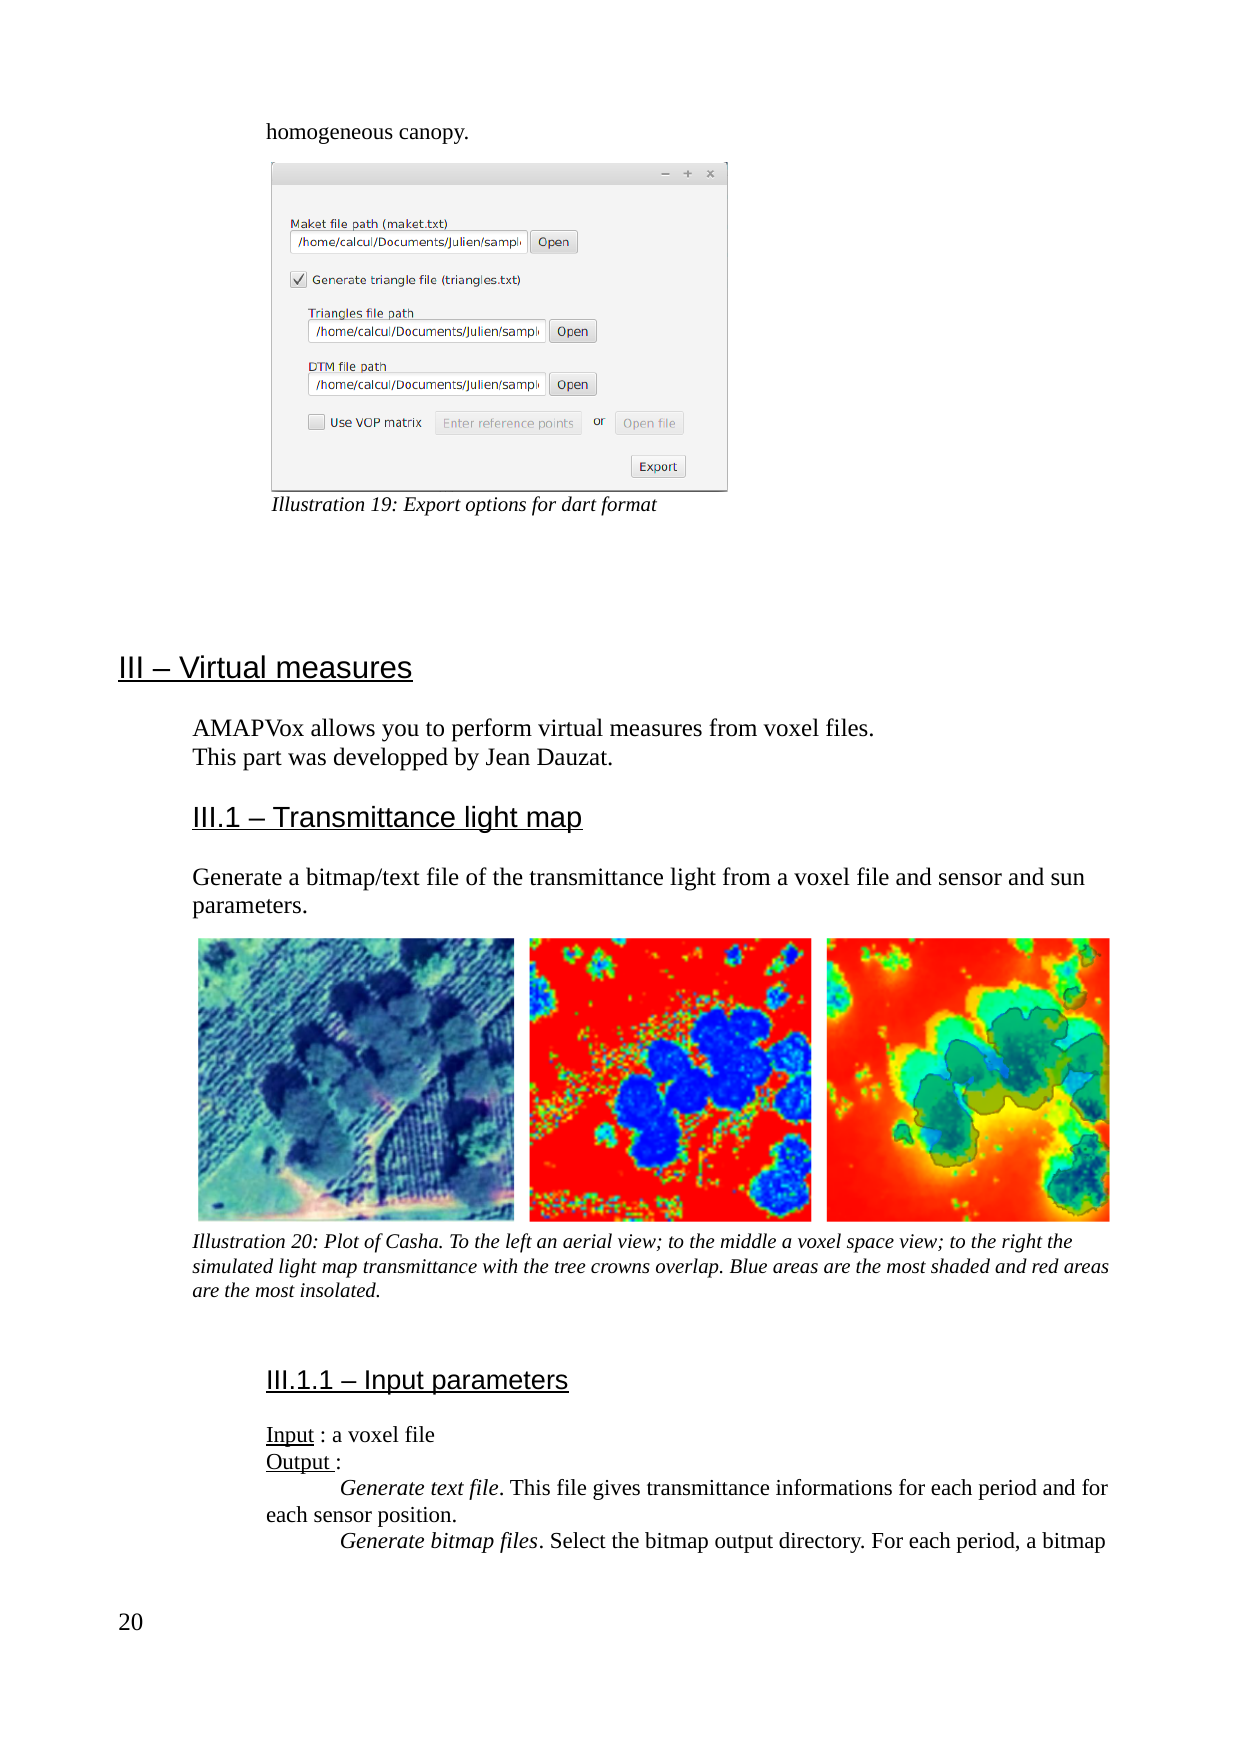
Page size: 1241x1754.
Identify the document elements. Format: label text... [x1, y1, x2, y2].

subtitle III.1 – Transmittance light map [192, 799, 1122, 833]
text Generate text file. This file gives transmittance informations for each period and for each sensor position. [266, 1474, 1122, 1527]
text AMAPVox allows you to perform virtual measures from voxel files. [192, 713, 1122, 742]
picture [192, 931, 1123, 1230]
text homogeneous canopy. [266, 118, 1122, 144]
text This part was developped by Jean Dauzat. [192, 742, 1122, 771]
table_header [118, 145, 1122, 522]
subtitle III.1.1 – Input parameters [266, 1364, 1122, 1395]
picture [271, 162, 728, 492]
text Output : [266, 1448, 1122, 1474]
subtitle III – Virtual measures [118, 649, 1122, 684]
text Input : a voxel file [266, 1422, 1122, 1448]
text Illustration 20: Plot of Casha. To the left an aerial view; to the middle a voxel space view; to the right the simulated light map transmittance with the tree crowns overlap. Blue areas are the most shaded and red areas are the most insolated. [192, 1230, 1122, 1302]
text Generate a bitmap/text file of the transmittance light from a voxel file and sensor and sun parameters. [192, 862, 1122, 919]
text Generate bitmap files. Select the bitmap output directory. For each period, a bitmap [266, 1527, 1122, 1553]
